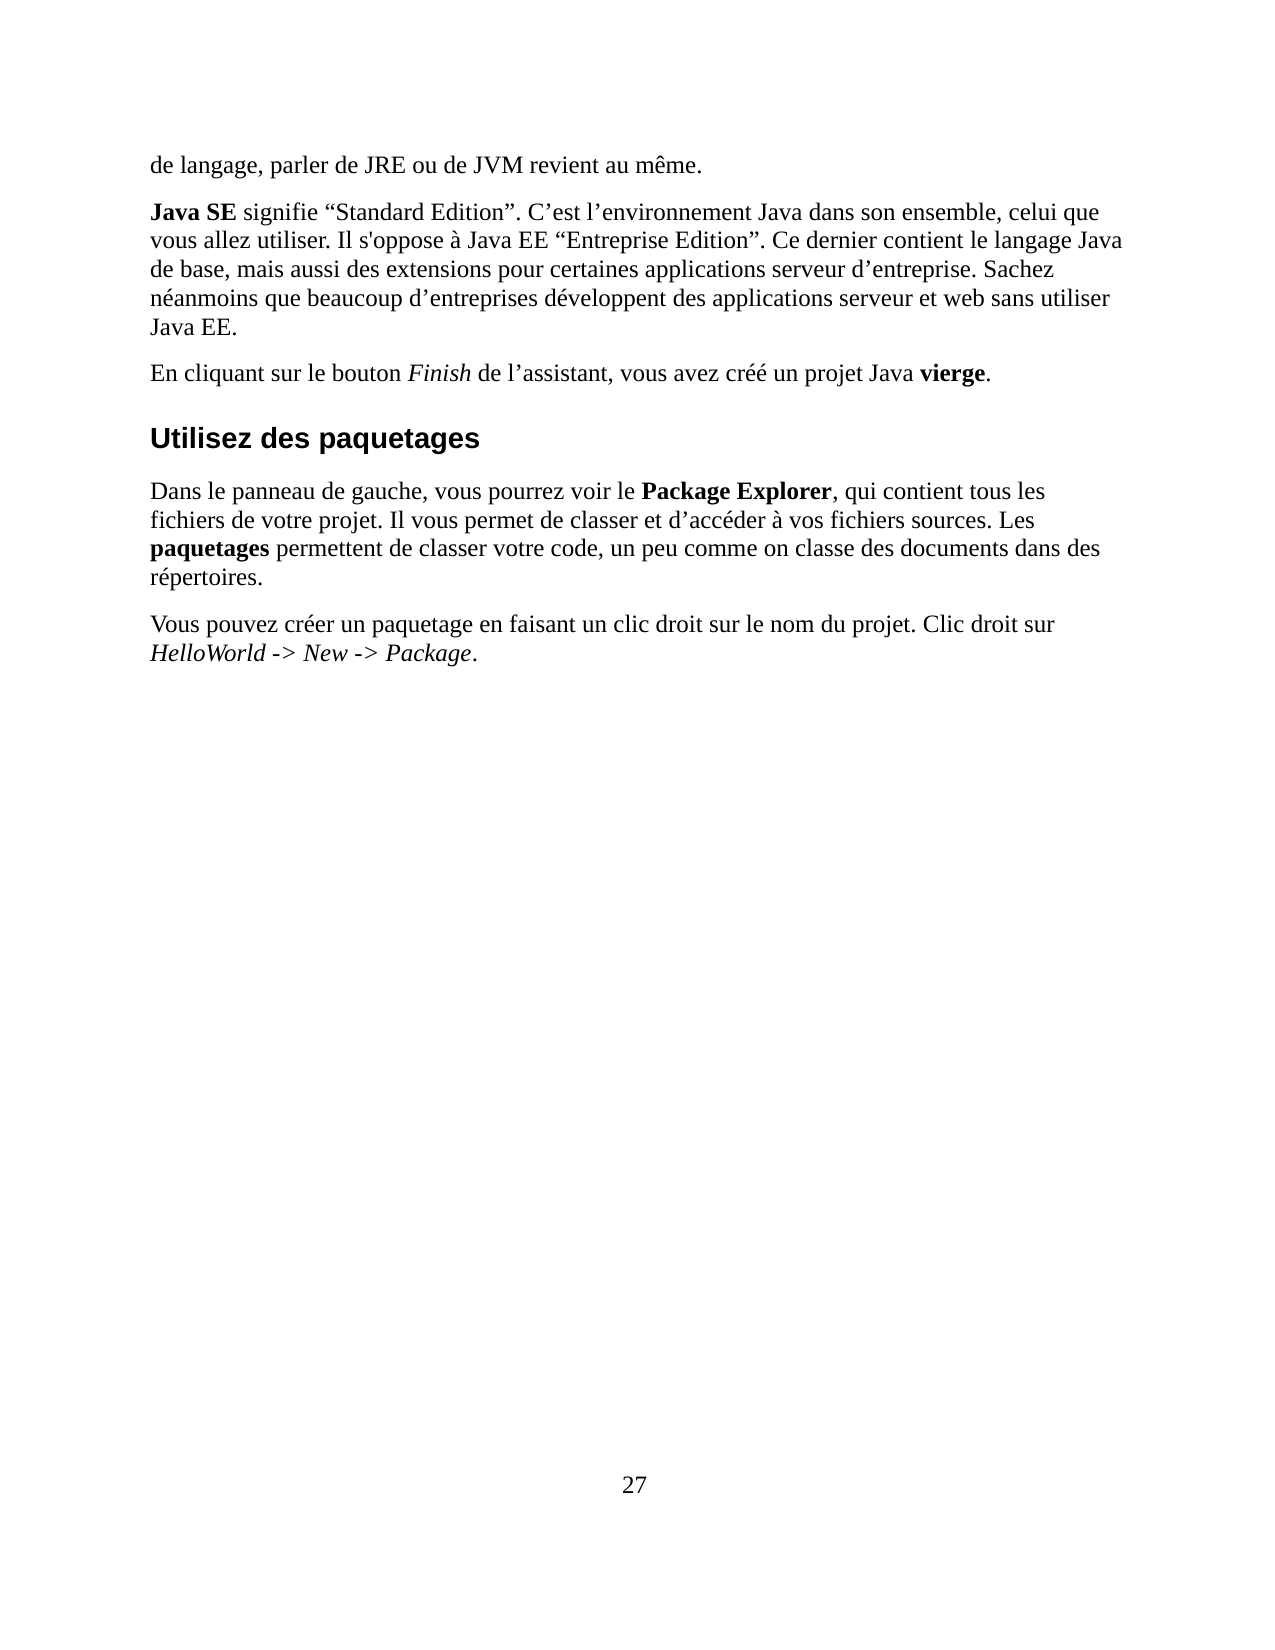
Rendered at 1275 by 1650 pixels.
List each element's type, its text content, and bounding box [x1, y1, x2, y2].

text Vous pouvez créer un paquetage en faisant un clic droit sur le nom du projet. Clic droit sur HelloWorld -> New -> Package. [150, 609, 1125, 666]
text En cliquant sur le bouton Finish de l’assistant, vous avez créé un projet Java vierge. [150, 358, 1125, 387]
subtitle Utilisez des paquetages [150, 421, 1125, 454]
text de langage, parler de JRE ou de JVM revient au même. [150, 150, 1125, 179]
text Dans le panneau de gauche, vous pourrez voir le Package Explorer, qui contient tous les fichiers de votre projet. Il vous permet de classer et d’accéder à vos fichiers sources. Les paquetages permettent de classer votre code, un peu comme on classe des documents dans des répertoires. [150, 476, 1125, 591]
text Java SE signifie “Standard Edition”. C’est l’environnement Java dans son ensemble, celui que vous allez utiliser. Il s'oppose à Java EE “Entreprise Edition”. Ce dernier contient le langage Java de base, mais aussi des extensions pour certaines applications serveur d’entreprise. Sachez néanmoins que beaucoup d’entreprises développent des applications serveur et web sans utiliser Java EE. [150, 197, 1125, 340]
